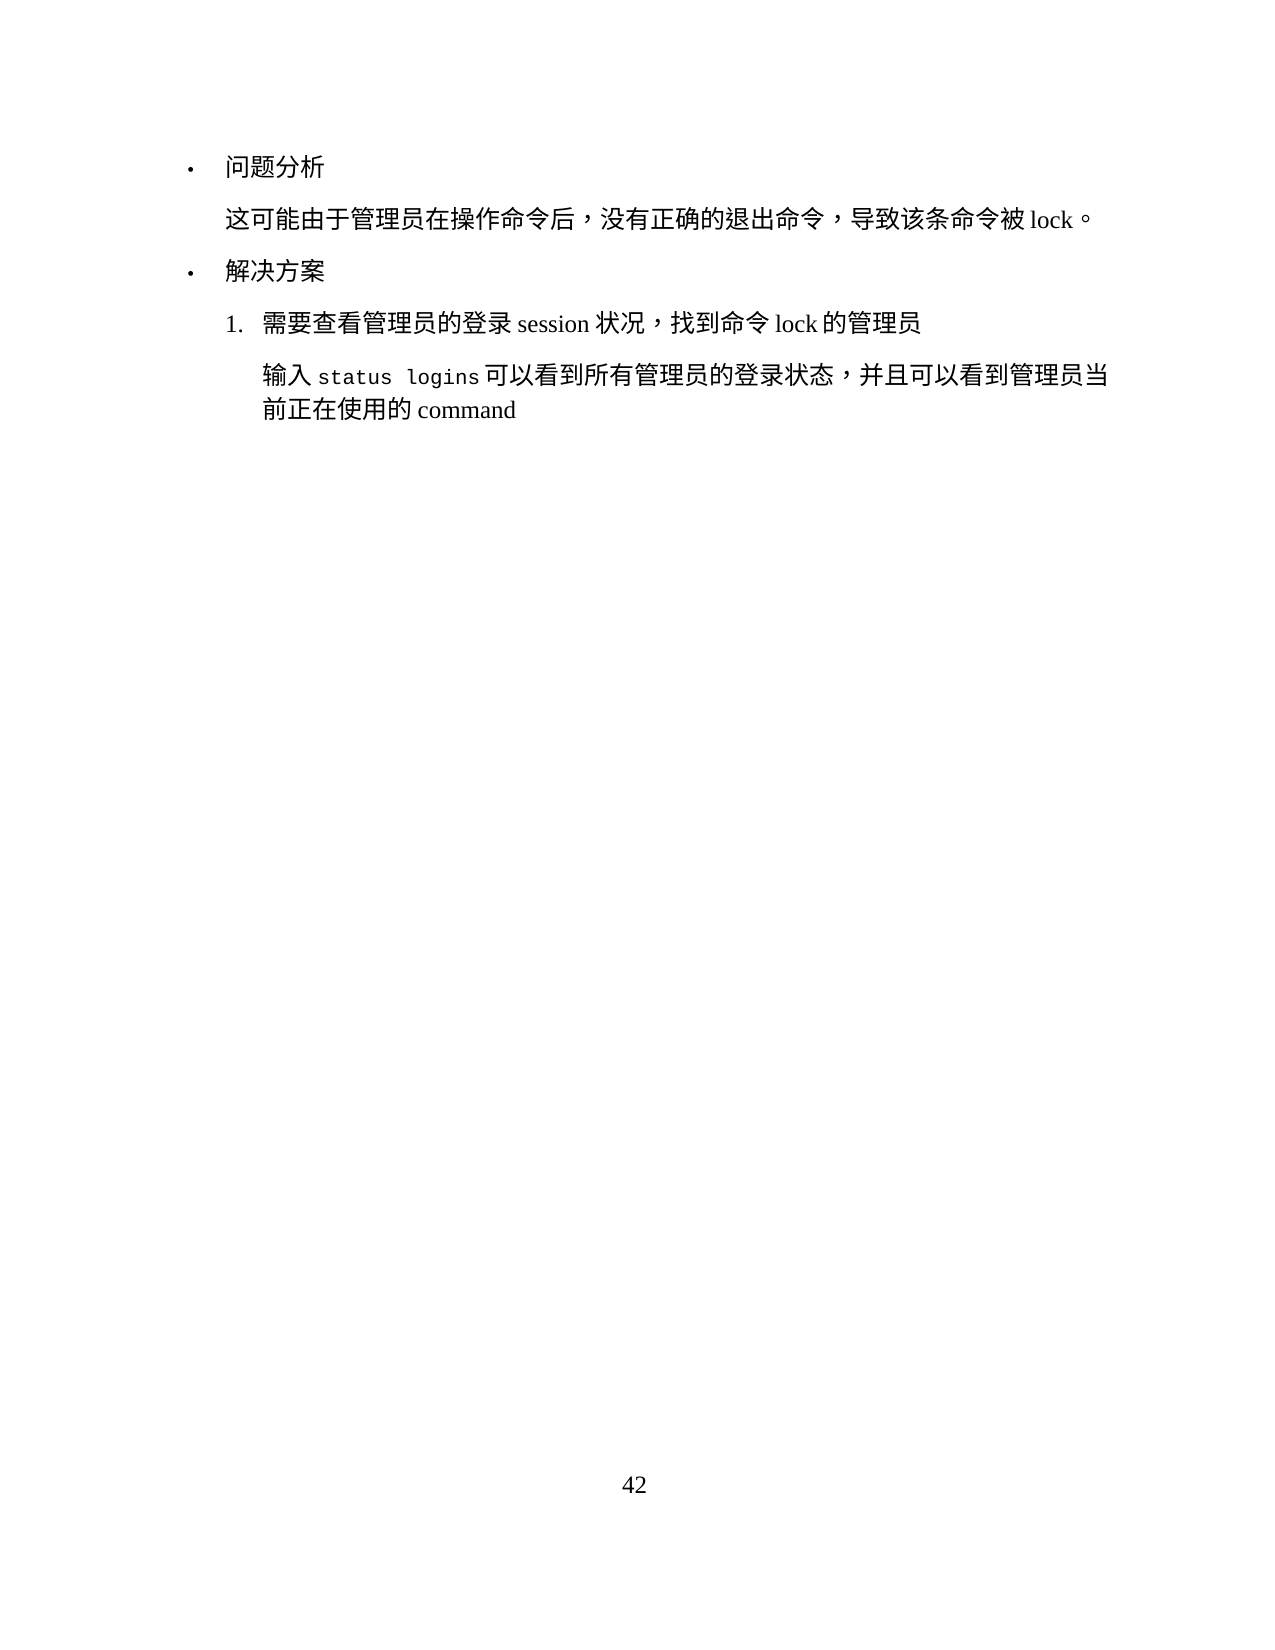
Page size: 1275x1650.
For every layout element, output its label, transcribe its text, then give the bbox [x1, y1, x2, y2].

list 解决方案 [187, 254, 1125, 288]
list 输入status logins可以看到所有管理员的登录状态，并且可以看到管理员当前正在使用的command [225, 358, 1125, 426]
list 这可能由于管理员在操作命令后，没有正确的退出命令，导致该条命令被lock。 [187, 202, 1125, 236]
list 问题分析 [187, 150, 1125, 184]
list 需要查看管理员的登录session状况，找到命令lock的管理员 [225, 306, 1125, 340]
